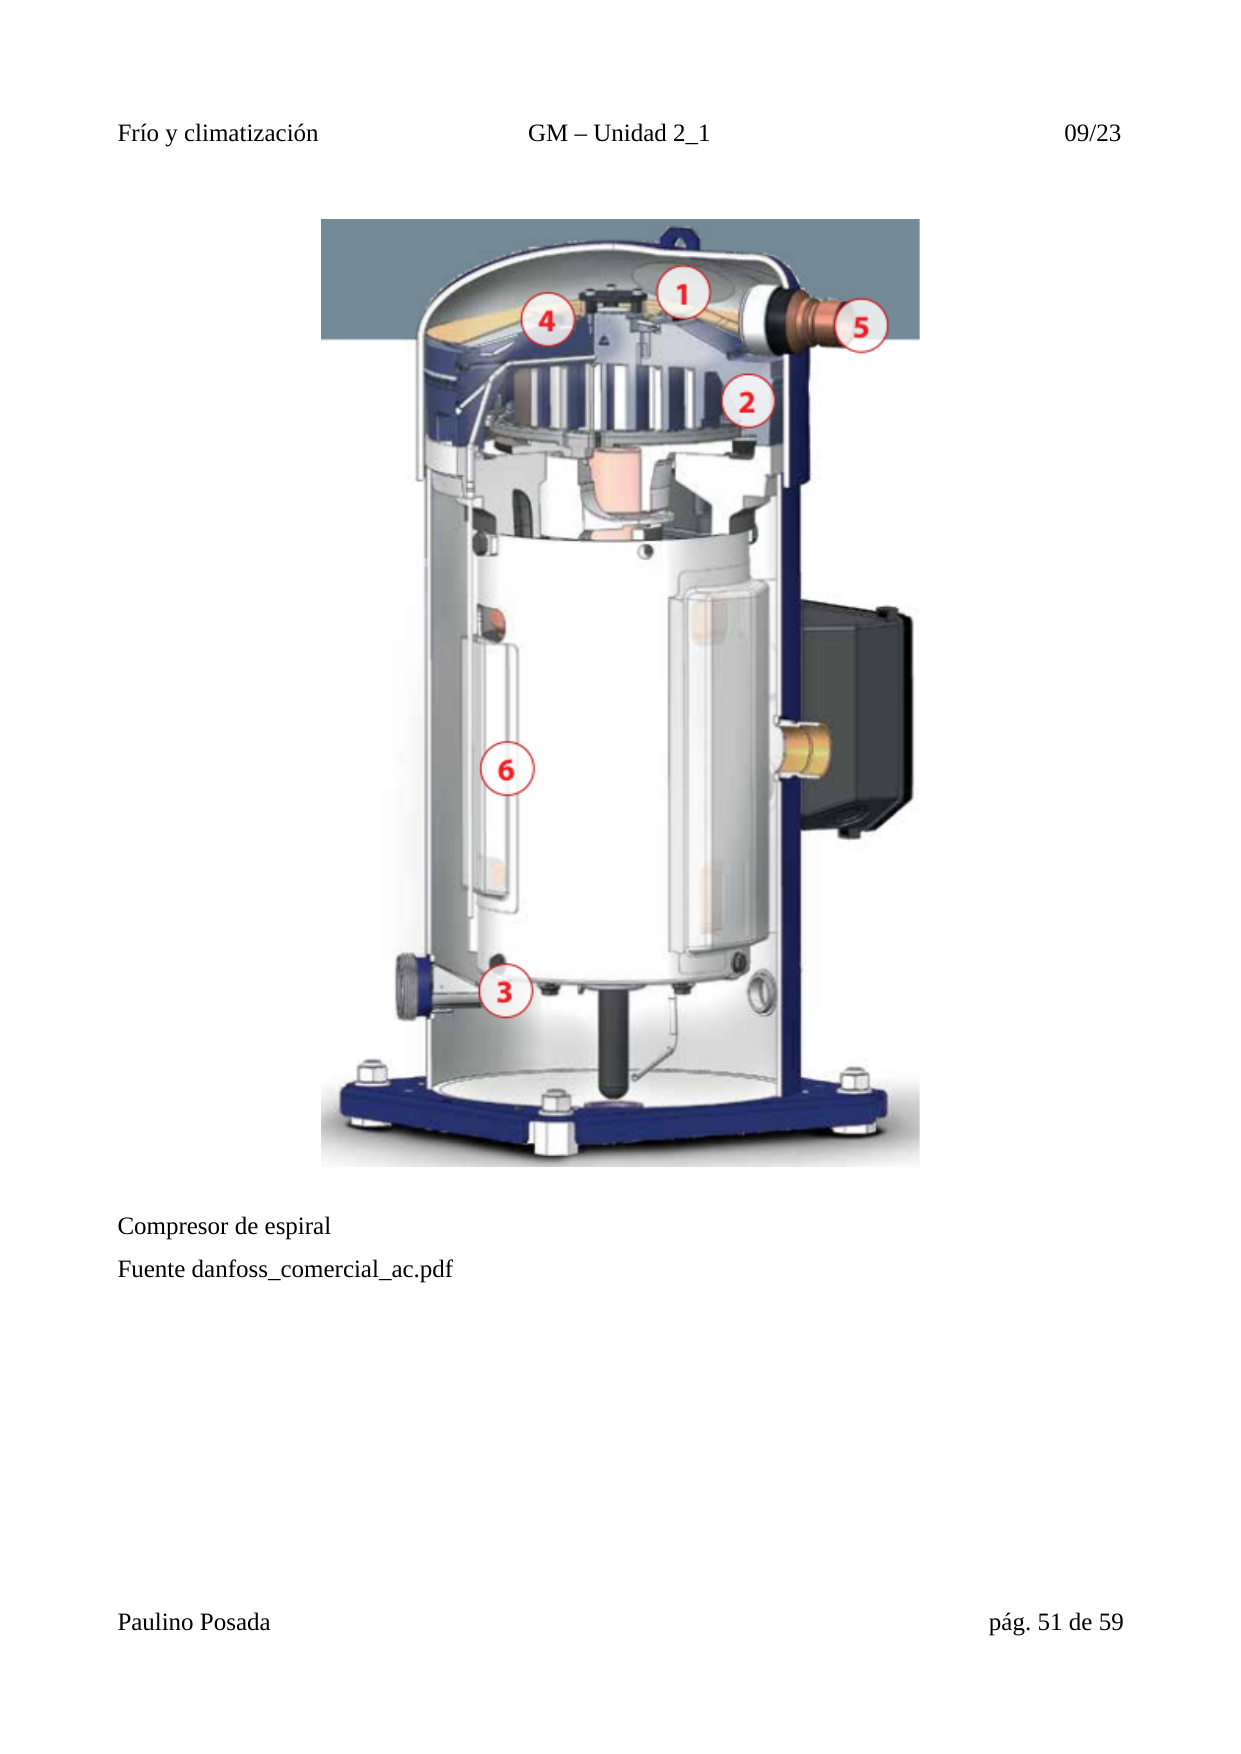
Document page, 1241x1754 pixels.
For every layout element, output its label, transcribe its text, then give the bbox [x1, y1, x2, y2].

picture [321, 219, 920, 1167]
text Compresor de espiral [117, 1211, 1123, 1240]
text Fuente danfoss_comercial_ac.pdf [117, 1254, 1123, 1283]
